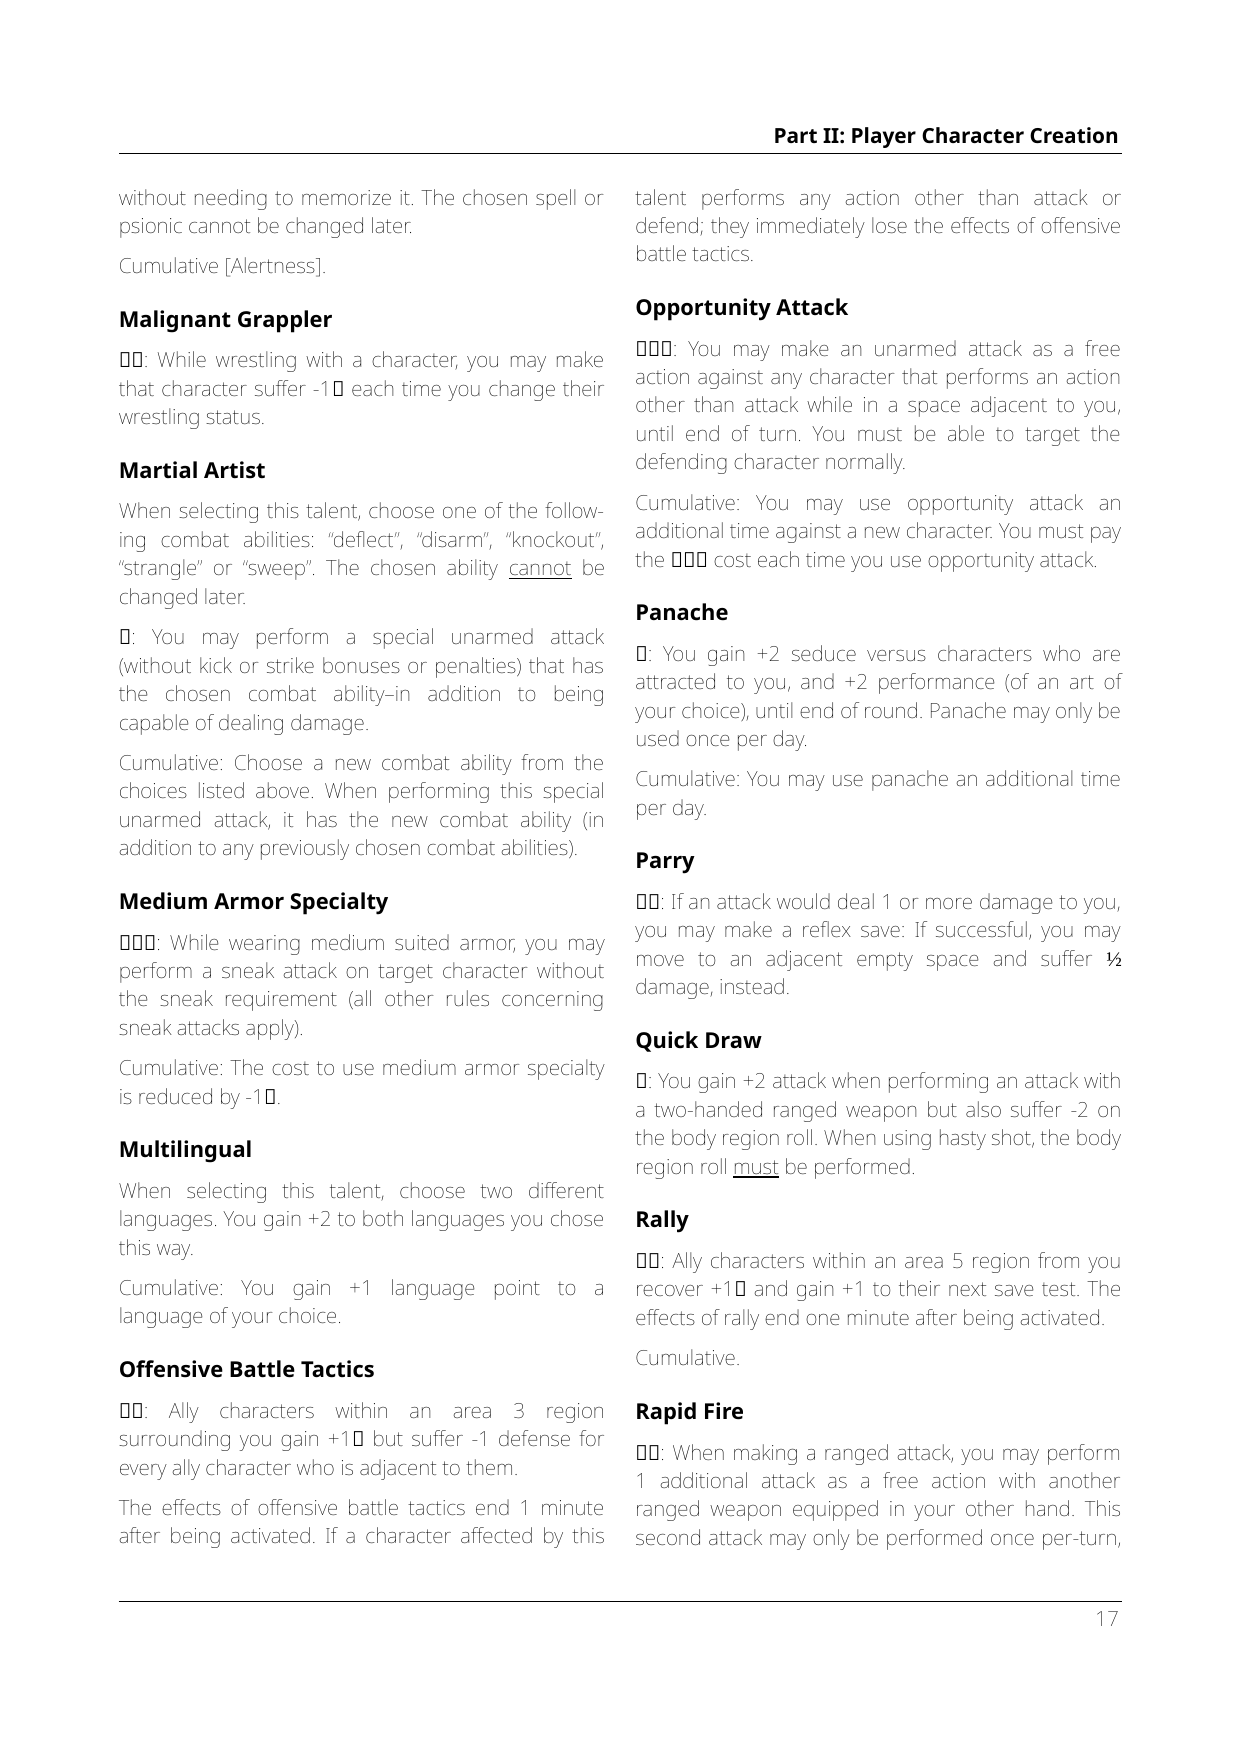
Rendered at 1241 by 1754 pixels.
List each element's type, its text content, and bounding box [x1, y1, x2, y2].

text Rapid Fire [635, 1396, 1122, 1426]
text When selecting this talent, choose one of the follow- ing combat abilities: “deflect”, “disarm”, “knockout”, “strangle” or “sweep”. The chosen ability cannot be changed later. [118, 497, 605, 610]
text Opportunity Attack [635, 292, 1122, 322]
text Malignant Grappler [118, 304, 605, 334]
text talent performs any action other than attack or defend; they immediately lose the effects of offensive battle tactics. [635, 183, 1122, 268]
text : You gain +2 attack when performing an attack with a two-handed ranged weapon but also suffer -2 on the body region roll. When using hasty shot, the body region roll must be performed. [635, 1067, 1122, 1180]
text : You may make an unarmed attack as a free action against any character that performs an action other than attack while in a space adjacent to you, until end of turn. You must be able to target the defending character normally. [635, 334, 1122, 476]
text Offensive Battle Tactics [118, 1354, 605, 1384]
text without needing to memorize it. The chosen spell or psionic cannot be changed later. [118, 183, 605, 239]
text Cumulative: The cost to use medium armor specialty is reduced by -1. [118, 1053, 605, 1110]
text Cumulative: You may use opportunity attack an additional time against a new character. You must pay the  cost each time you use opportunity attack. [635, 488, 1122, 573]
text : You gain +2 seduce versus characters who are attracted to you, and +2 performance (of an art of your choice), until end of round. Panache may only be used once per day. [635, 639, 1122, 753]
text : If an attack would deal 1 or more damage to you, you may make a reflex save: If successful, you may move to an adjacent empty space and suffer ½ damage, instead. [635, 887, 1122, 1001]
text : When making a ranged attack, you may perform 1 additional attack as a free action with another ranged weapon equipped in your other hand. This second attack may only be performed once per-turn, [635, 1438, 1122, 1551]
text : Ally characters within an area 3 region surrounding you gain +1 but suffer -1 defense for every ally character who is adjacent to them. [118, 1396, 605, 1481]
text : You may perform a special unarmed attack (without kick or strike bonuses or penalties) that has the chosen combat ability–in addition to being capable of dealing damage. [118, 622, 605, 736]
text Quick Draw [635, 1025, 1122, 1055]
text Cumulative. [635, 1343, 1122, 1372]
text Cumulative [Alertness]. [118, 251, 605, 280]
text Cumulative: Choose a new combat ability from the choices listed above. When performing this special unarmed attack, it has the new combat ability (in addition to any previously chosen combat abilities). [118, 748, 605, 862]
text Cumulative: You may use panache an additional time per day. [635, 764, 1122, 821]
text : While wrestling with a character, you may make that character suffer -1 each time you change their wrestling status. [118, 346, 605, 431]
text : While wearing medium suited armor, you may perform a sneak attack on target character without the sneak requirement (all other rules concerning sneak attacks apply). [118, 928, 605, 1041]
text Multilingual [118, 1134, 605, 1164]
text Martial Artist [118, 455, 605, 485]
text Medium Armor Specialty [118, 886, 605, 916]
text Rally [635, 1204, 1122, 1234]
text Cumulative: You gain +1 language point to a language of your choice. [118, 1273, 605, 1330]
text : Ally characters within an area 5 region from you recover +1 and gain +1 to their next save test. The effects of rally end one minute after being activated. [635, 1246, 1122, 1331]
text The effects of offensive battle tactics end 1 minute after being activated. If a character affected by this [118, 1493, 605, 1550]
text Panache [635, 597, 1122, 627]
text When selecting this talent, choose two different languages. You gain +2 to both languages you chose this way. [118, 1176, 605, 1261]
text Parry [635, 845, 1122, 875]
